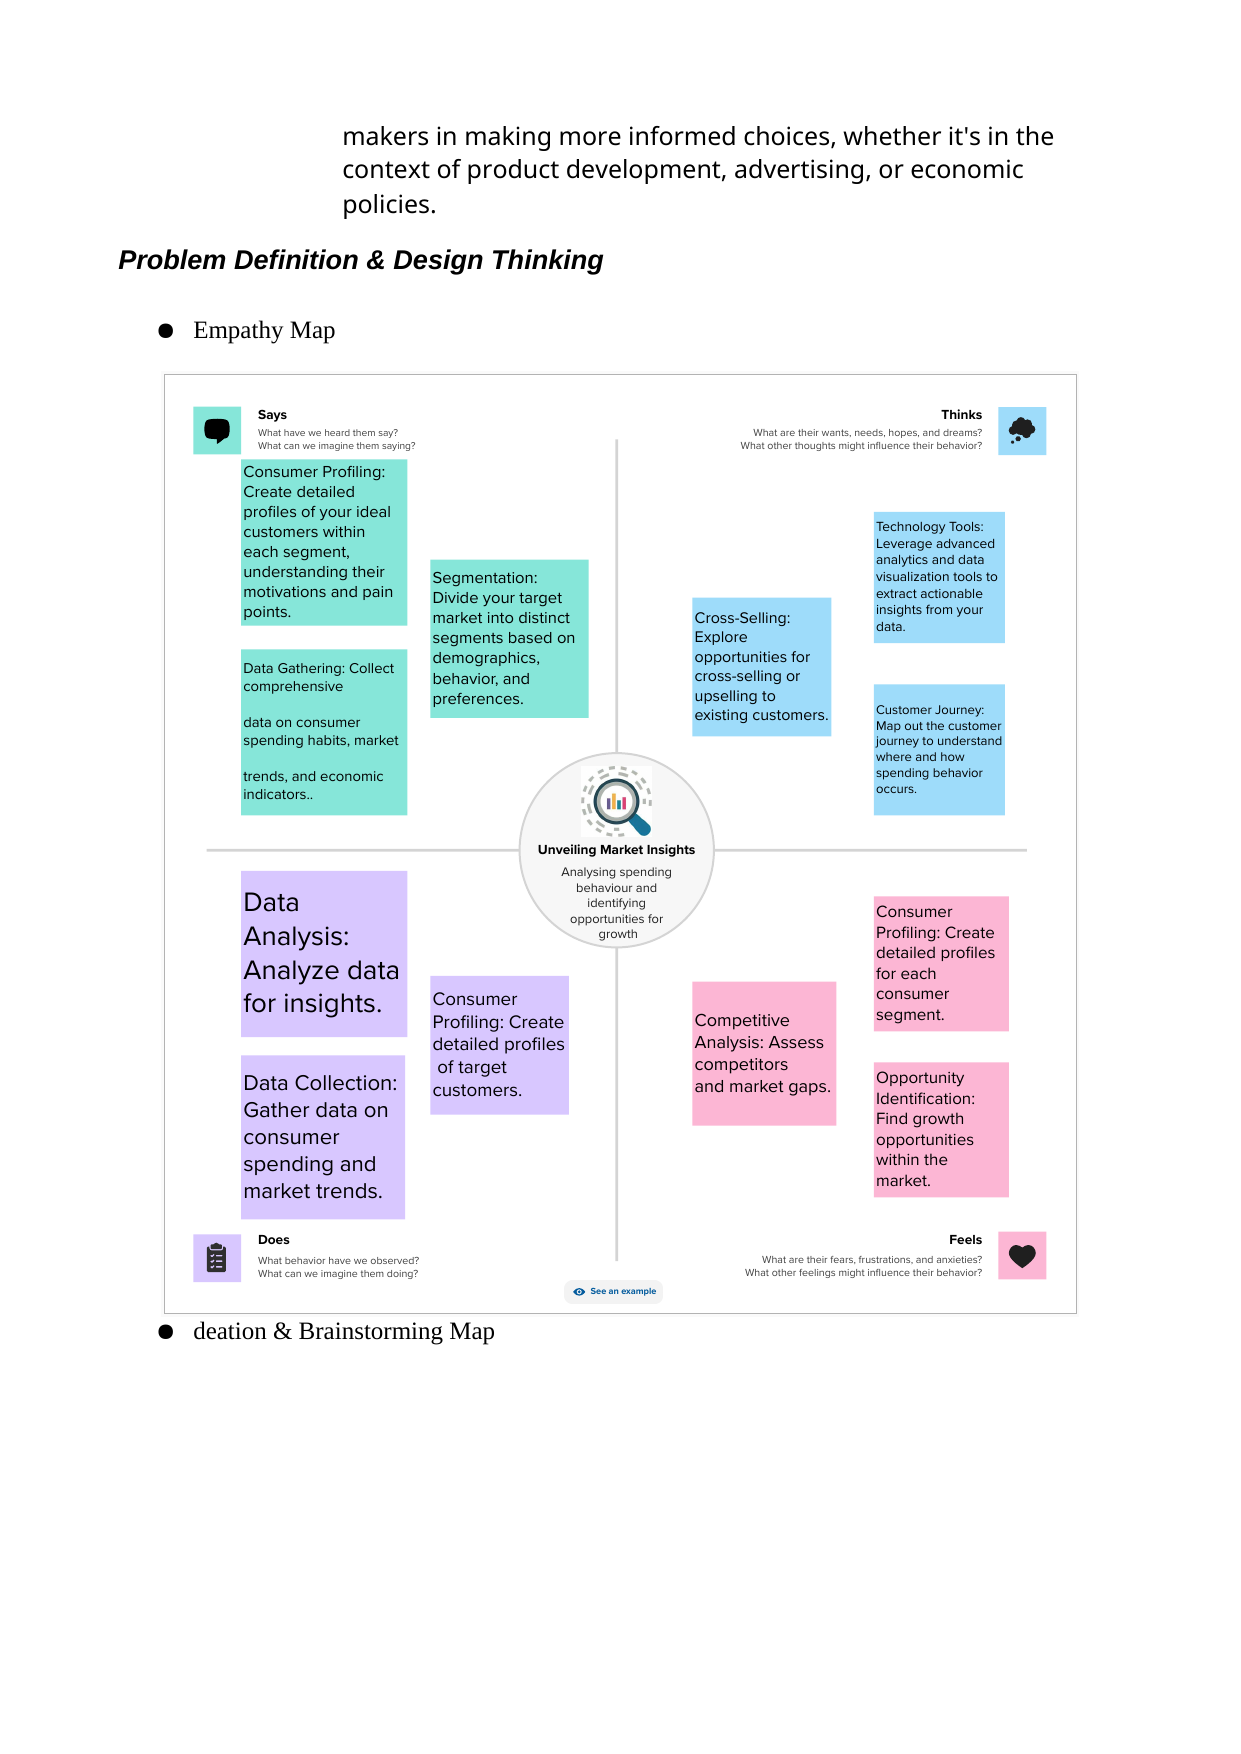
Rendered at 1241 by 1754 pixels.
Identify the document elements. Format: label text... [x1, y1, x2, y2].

list deation & Brainstorming Map [156, 1317, 1122, 1344]
list Empathy Map [156, 316, 1122, 343]
list makers in making more informed choices, whether it's in the context of product development, advertising, or economic policies. [304, 118, 1122, 220]
subtitle Problem Definition & Design Thinking [118, 245, 1122, 276]
